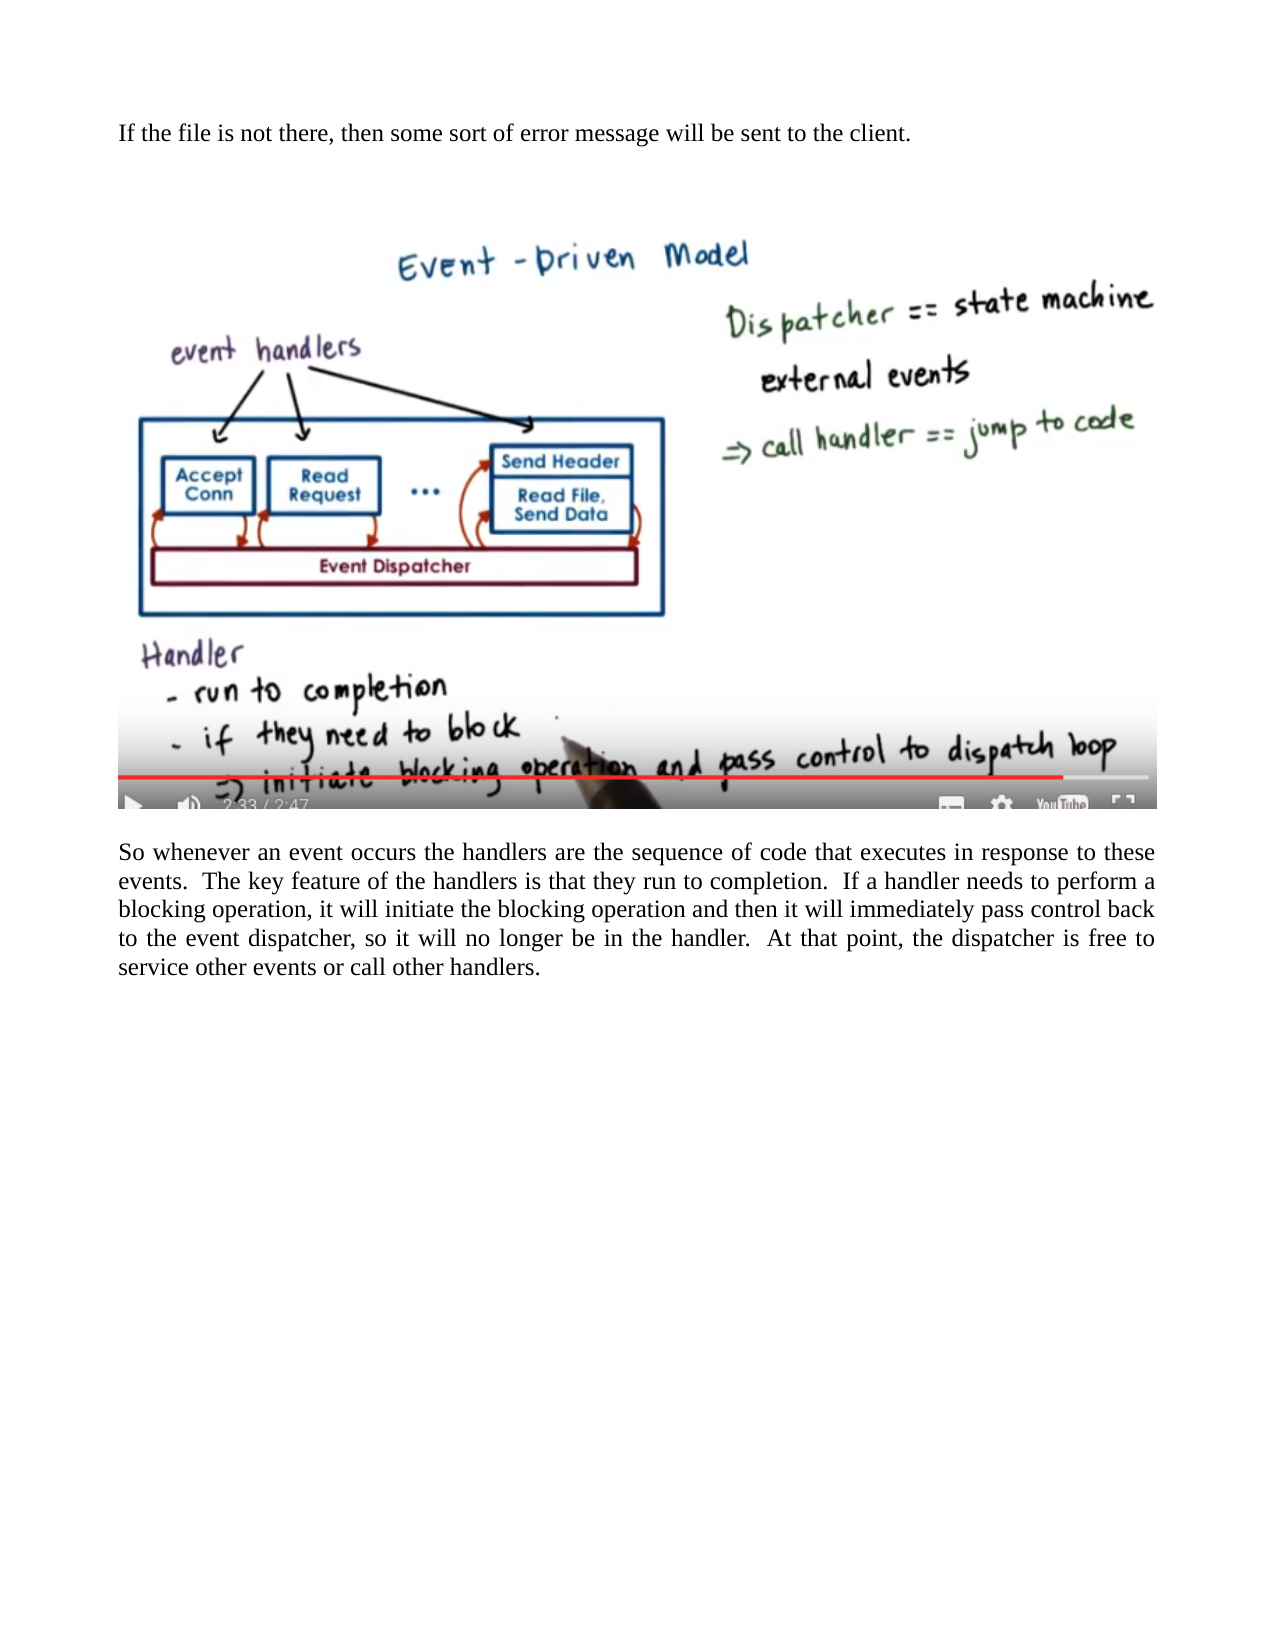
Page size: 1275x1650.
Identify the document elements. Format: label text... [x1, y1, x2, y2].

text If the file is not there, then some sort of error message will be sent to the client. [118, 118, 1157, 147]
text So whenever an event occurs the handlers are the sequence of code that executes in response to these events. The key feature of the handlers is that they run to completion. If a handler needs to perform a blocking operation, it will initiate the blocking operation and then it will immediately pass control back to the event dispatcher, so it will no longer be in the handler. At that point, the dispatcher is free to service other events or call other handlers. [118, 837, 1157, 981]
picture [118, 233, 1157, 809]
